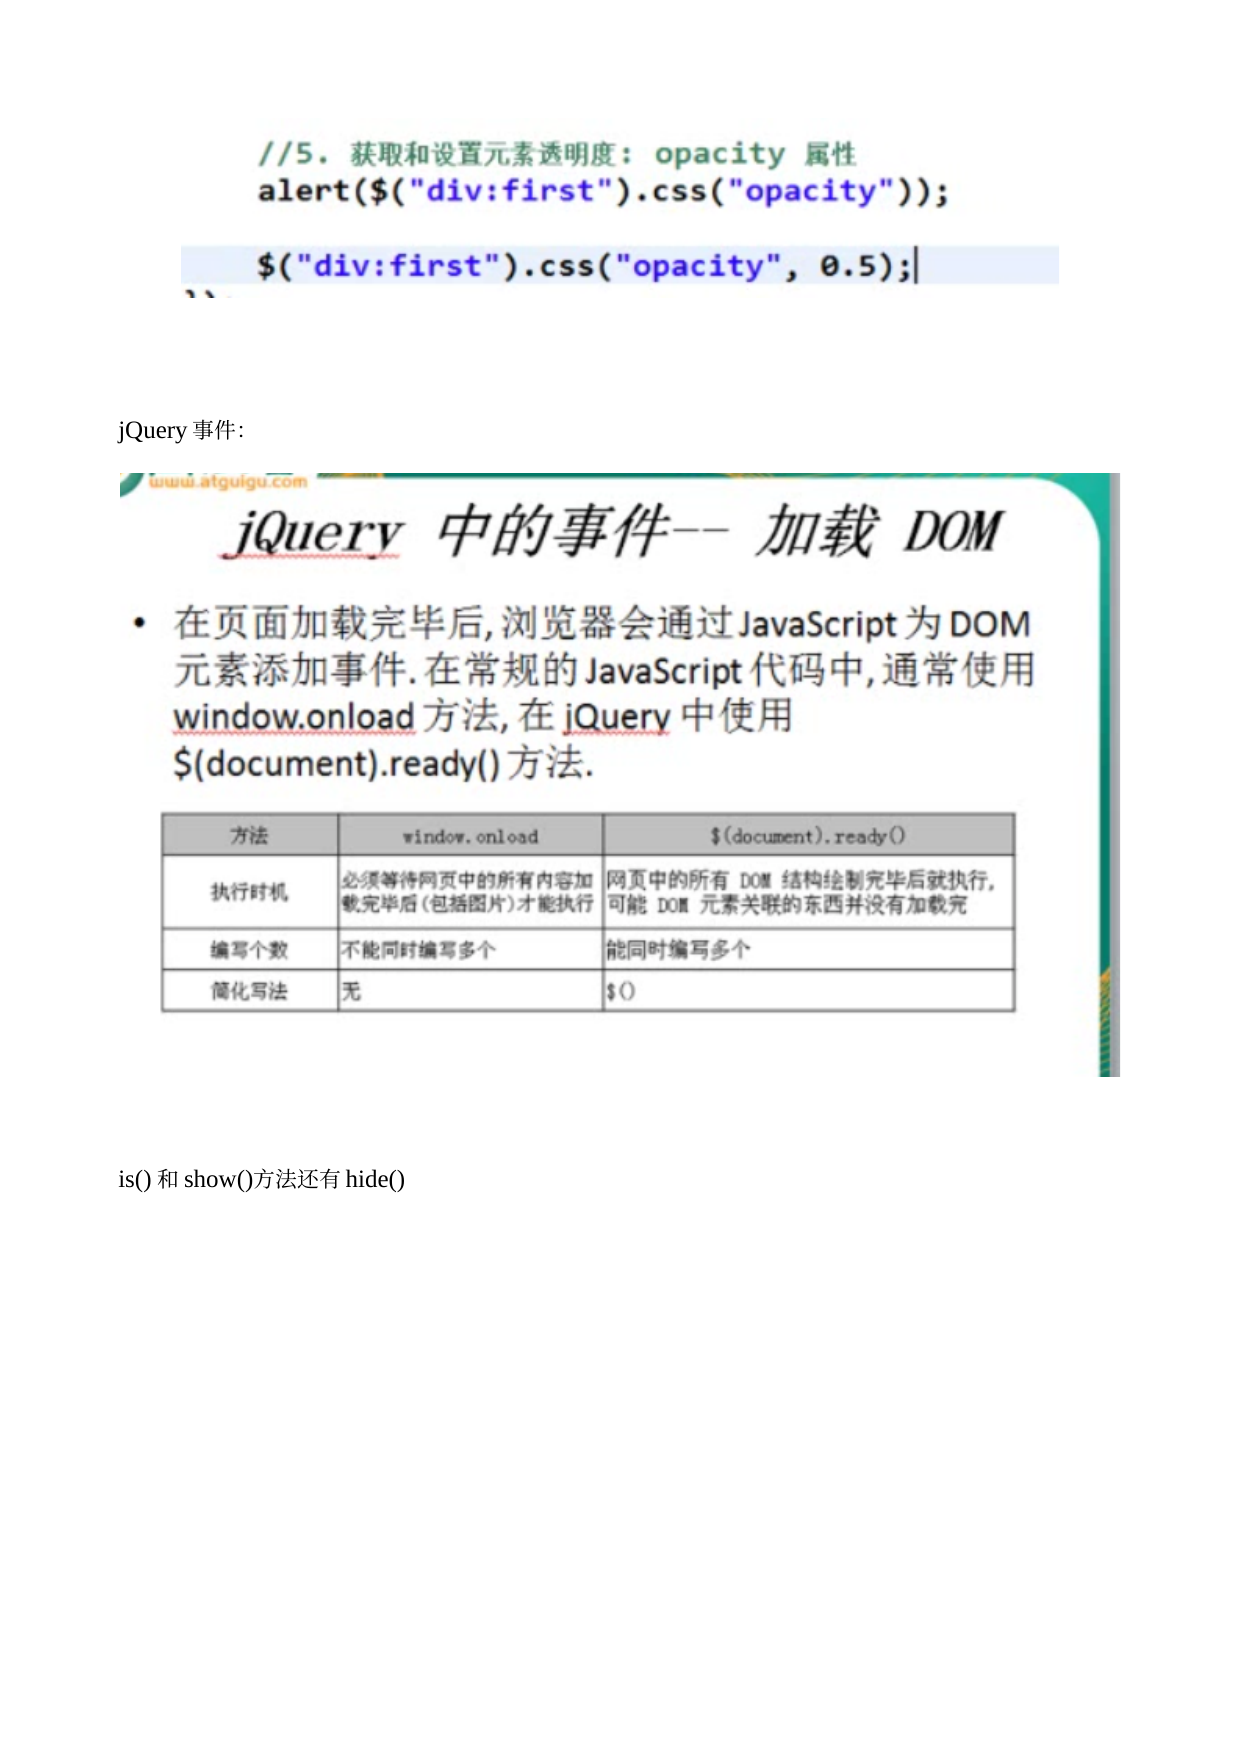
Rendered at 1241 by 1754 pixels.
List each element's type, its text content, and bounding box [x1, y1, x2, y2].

text is() 和show()方法还有hide() [118, 1162, 1122, 1194]
picture [120, 473, 1121, 1077]
picture [181, 118, 1060, 298]
text jQuery事件： [118, 413, 1122, 444]
